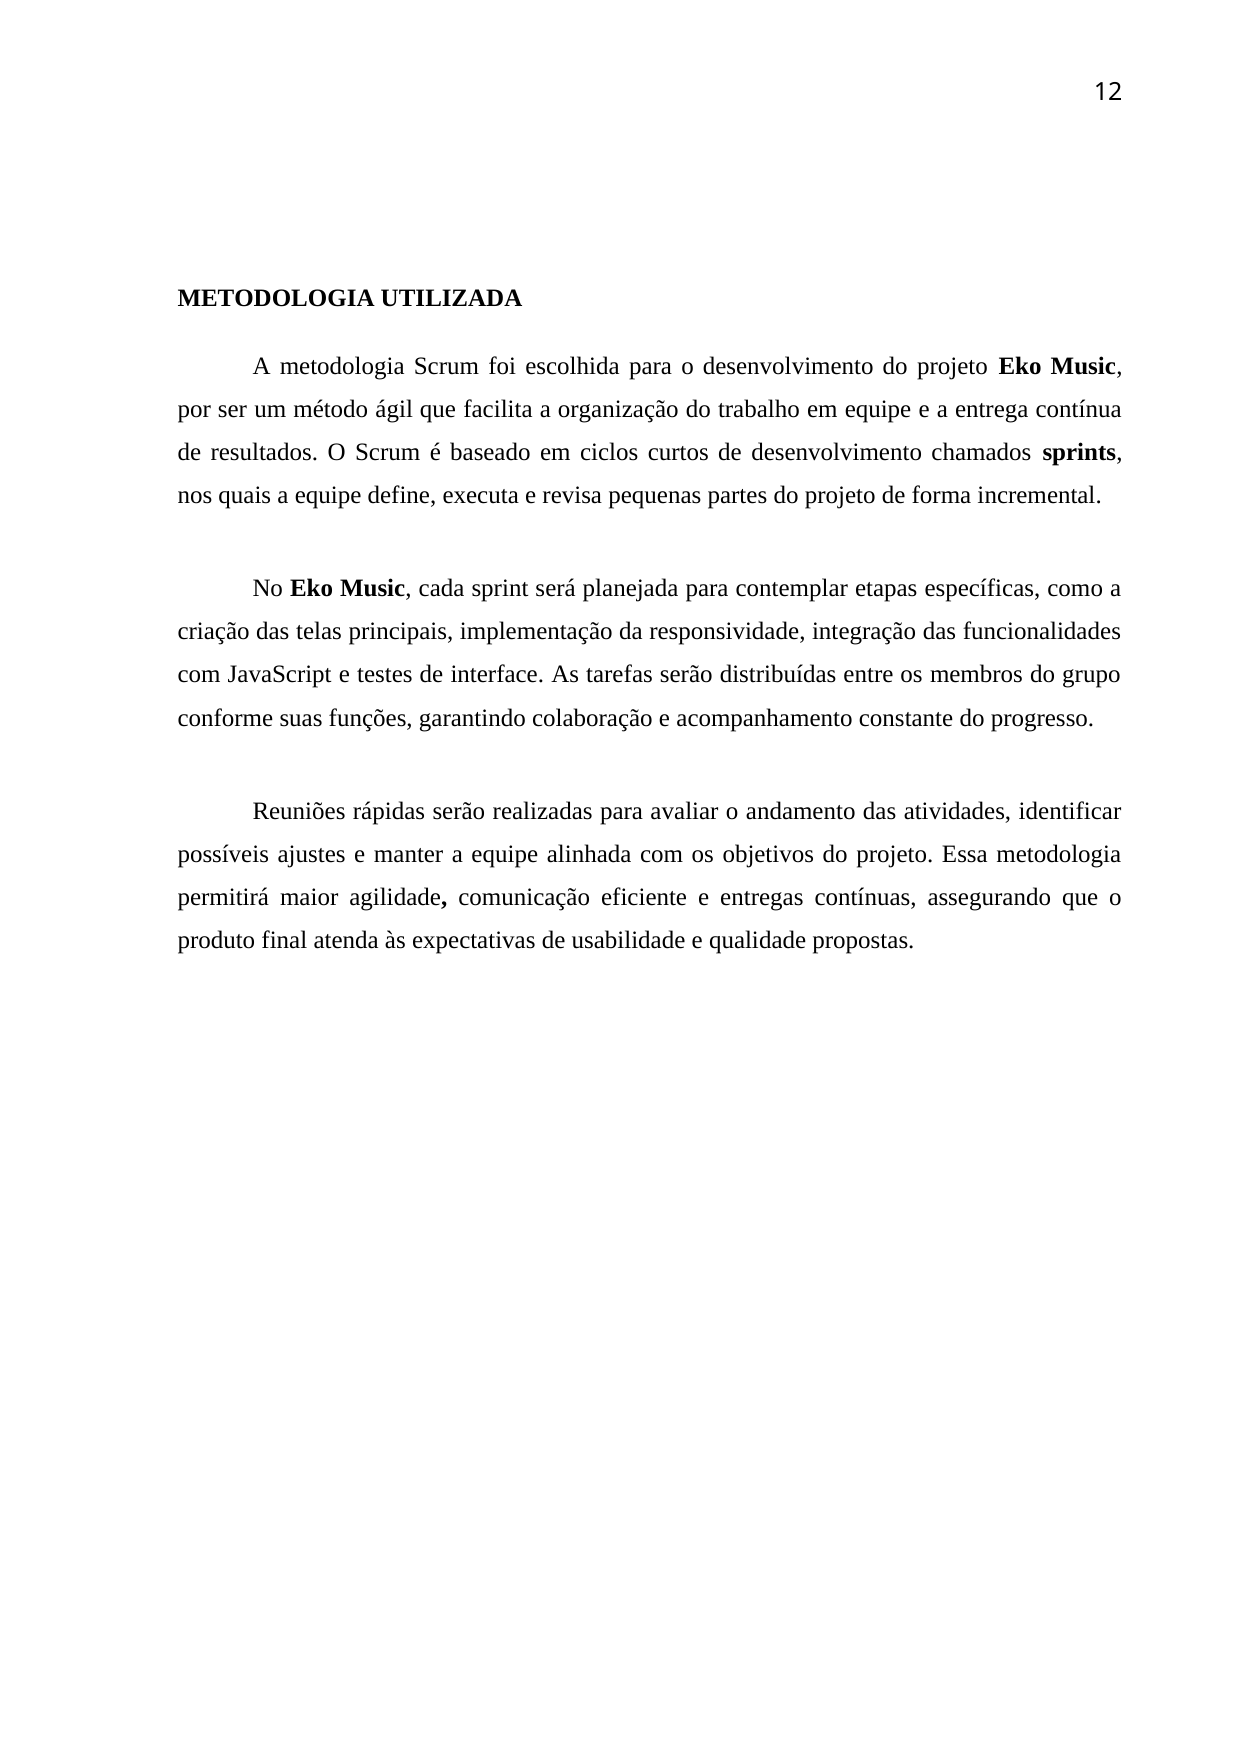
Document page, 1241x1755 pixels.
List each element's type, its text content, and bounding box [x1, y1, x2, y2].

text A metodologia Scrum foi escolhida para o desenvolvimento do projeto Eko Music, por ser um método ágil que facilita a organização do trabalho em equipe e a entrega contínua de resultados. O Scrum é baseado em ciclos curtos de desenvolvimento chamados sprints, nos quais a equipe define, executa e revisa pequenas partes do projeto de forma incremental. [177, 351, 1122, 509]
text Reuniões rápidas serão realizadas para avaliar o andamento das atividades, identificar possíveis ajustes e manter a equipe alinhada com os objetivos do projeto. Essa metodologia permitirá maior agilidade, comunicação eficiente e entregas contínuas, assegurando que o produto final atenda às expectativas de usabilidade e qualidade propostas. [177, 796, 1122, 954]
text No Eko Music, cada sprint será planejada para contemplar etapas específicas, como a criação das telas principais, implementação da responsividade, integração das funcionalidades com JavaScript e testes de interface. As tarefas serão distribuídas entre os membros do grupo conforme suas funções, garantindo colaboração e acompanhamento constante do progresso. [177, 573, 1122, 731]
subtitle METODOLOGIA UTILIZADA [177, 283, 1122, 311]
